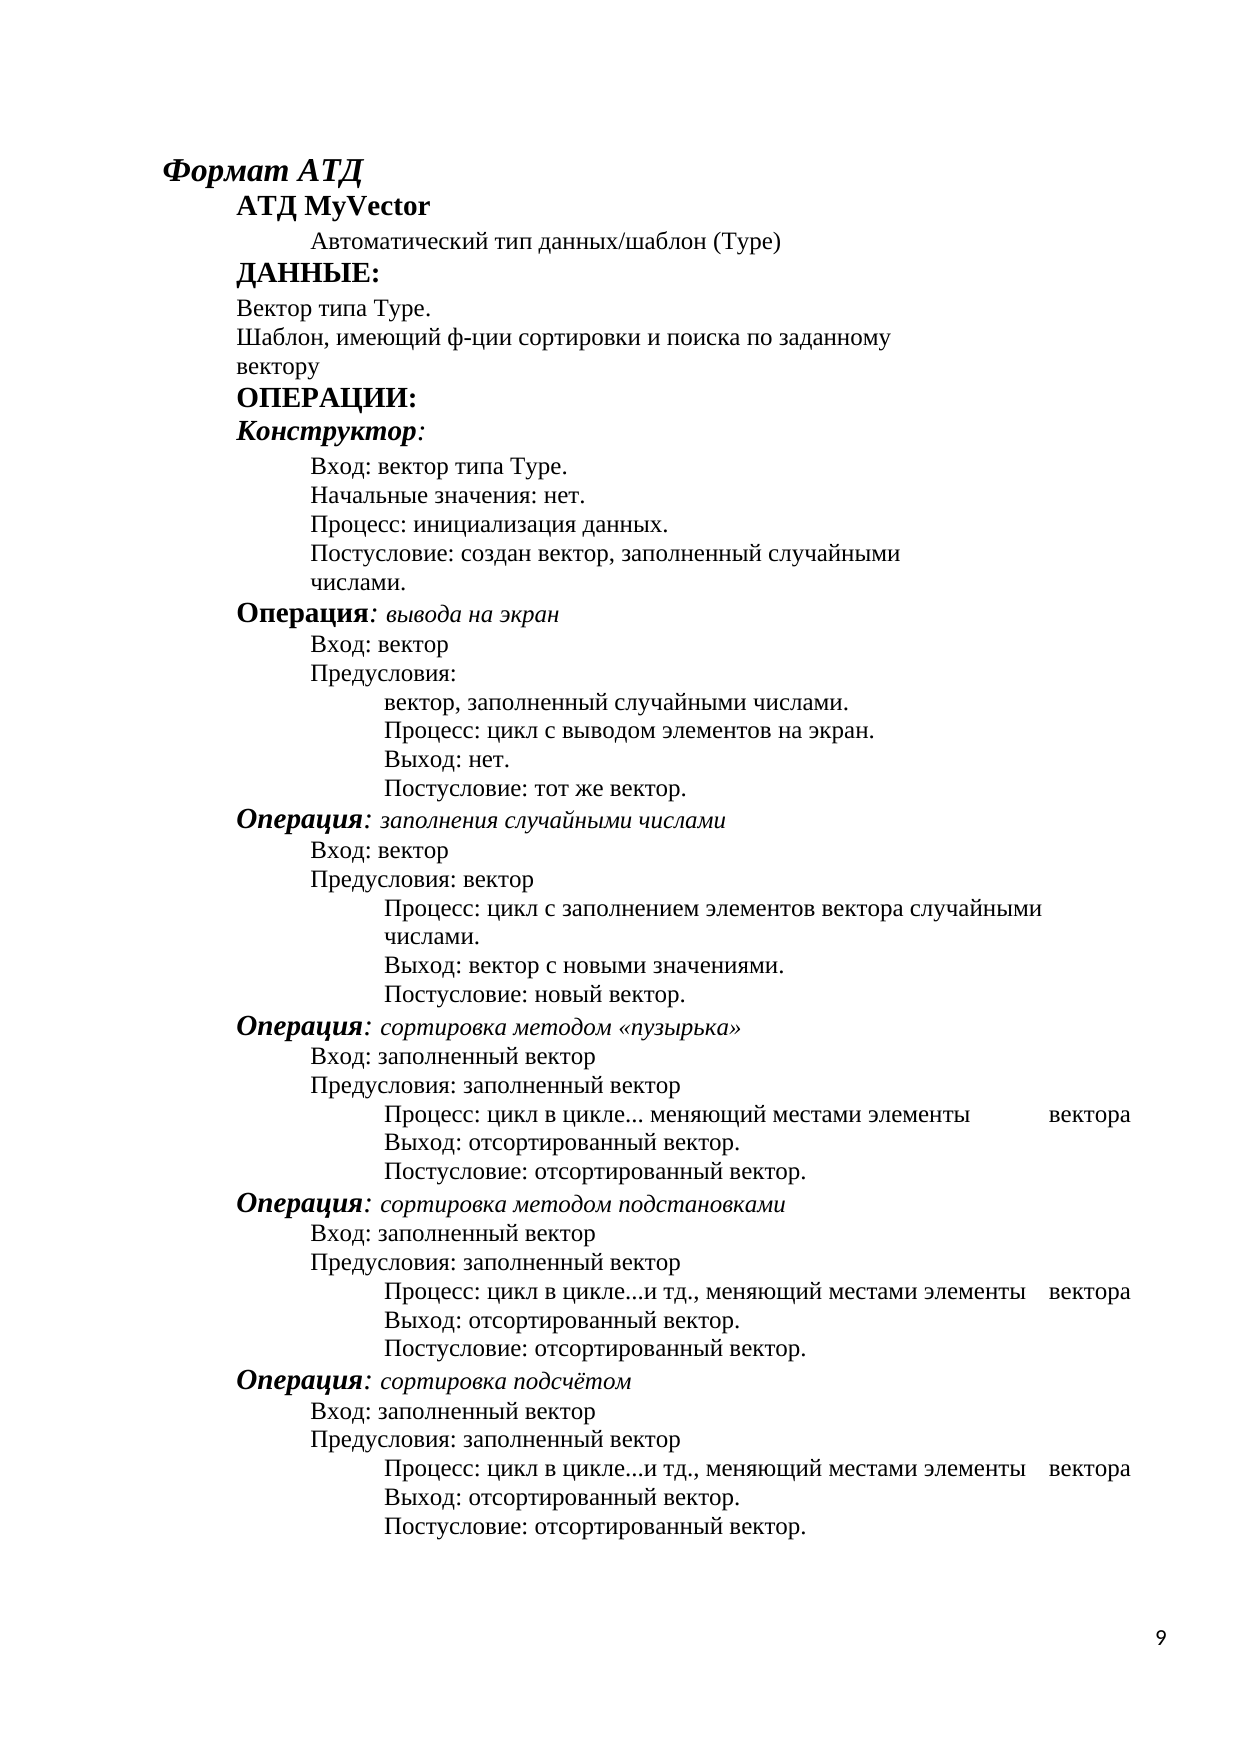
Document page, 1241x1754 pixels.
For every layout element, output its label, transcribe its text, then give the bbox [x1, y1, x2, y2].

text Выход: вектор с новыми значениями. [162, 950, 1166, 979]
text Шаблон, имеющий ф-ции сортировки и поиска по заданному вектору [162, 322, 1166, 380]
text Операция: сортировка методом подстановками [162, 1185, 1166, 1218]
text Процесс: инициализация данных. [162, 509, 1166, 538]
text Вход: заполненный вектор [162, 1041, 1166, 1070]
text Вектор типа Type. [162, 289, 1166, 322]
text Операция: вывода на экран [162, 596, 1166, 629]
text Начальные значения: нет. [162, 481, 1166, 509]
text Операция: заполнения случайными числами [162, 802, 1166, 835]
text Постусловие: новый вектор. [162, 979, 1166, 1008]
text Предусловия: заполненный вектор [162, 1424, 1166, 1453]
text вектор, заполненный случайными числами. [162, 687, 1166, 715]
text Операция: сортировка методом «пузырька» [162, 1008, 1166, 1041]
text Процесс: цикл с заполнением элементов вектора случайными числами. [162, 893, 1166, 950]
text ОПЕРАЦИИ: [162, 380, 1166, 413]
text Вход: вектор [162, 835, 1166, 864]
text Постусловие: тот же вектор. [162, 773, 1166, 802]
text Процесс: цикл с выводом элементов на экран. [162, 715, 1166, 744]
text Выход: нет. [162, 744, 1166, 773]
text Предусловия: заполненный вектор [162, 1247, 1166, 1276]
text Процесс: цикл в цикле...и тд., меняющий местами элементы вектора [162, 1276, 1166, 1305]
text Постусловие: создан вектор, заполненный случайными числами. [162, 538, 1166, 596]
text Вход: вектор типа Type. [162, 447, 1166, 481]
text Предусловия: заполненный вектор [162, 1070, 1166, 1099]
text Вход: заполненный вектор [162, 1218, 1166, 1247]
text Постусловие: отсортированный вектор. [162, 1511, 1166, 1539]
text Конструктор: [162, 413, 1166, 447]
text Операция: сортировка подсчётом [162, 1362, 1166, 1396]
text АТД MyVector [162, 188, 1166, 222]
text Вход: вектор [162, 629, 1166, 658]
text Процесс: цикл в цикле...и тд., меняющий местами элементы вектора [162, 1453, 1166, 1482]
text Выход: отсортированный вектор. [162, 1482, 1166, 1511]
list Формат АТД [162, 150, 1166, 188]
text ДАННЫЕ: [162, 255, 1166, 289]
text Постусловие: отсортированный вектор. [162, 1333, 1166, 1362]
text Предусловия: вектор [162, 864, 1166, 893]
text Постусловие: отсортированный вектор. [162, 1156, 1166, 1185]
text Выход: отсортированный вектор. [162, 1305, 1166, 1333]
text Процесс: цикл в цикле... меняющий местами элементы вектора Выход: отсортированный вектор. [162, 1099, 1166, 1156]
text Вход: заполненный вектор [162, 1396, 1166, 1424]
text Предусловия: [162, 658, 1166, 687]
text Автоматический тип данных/шаблон (Type) [162, 222, 1166, 255]
